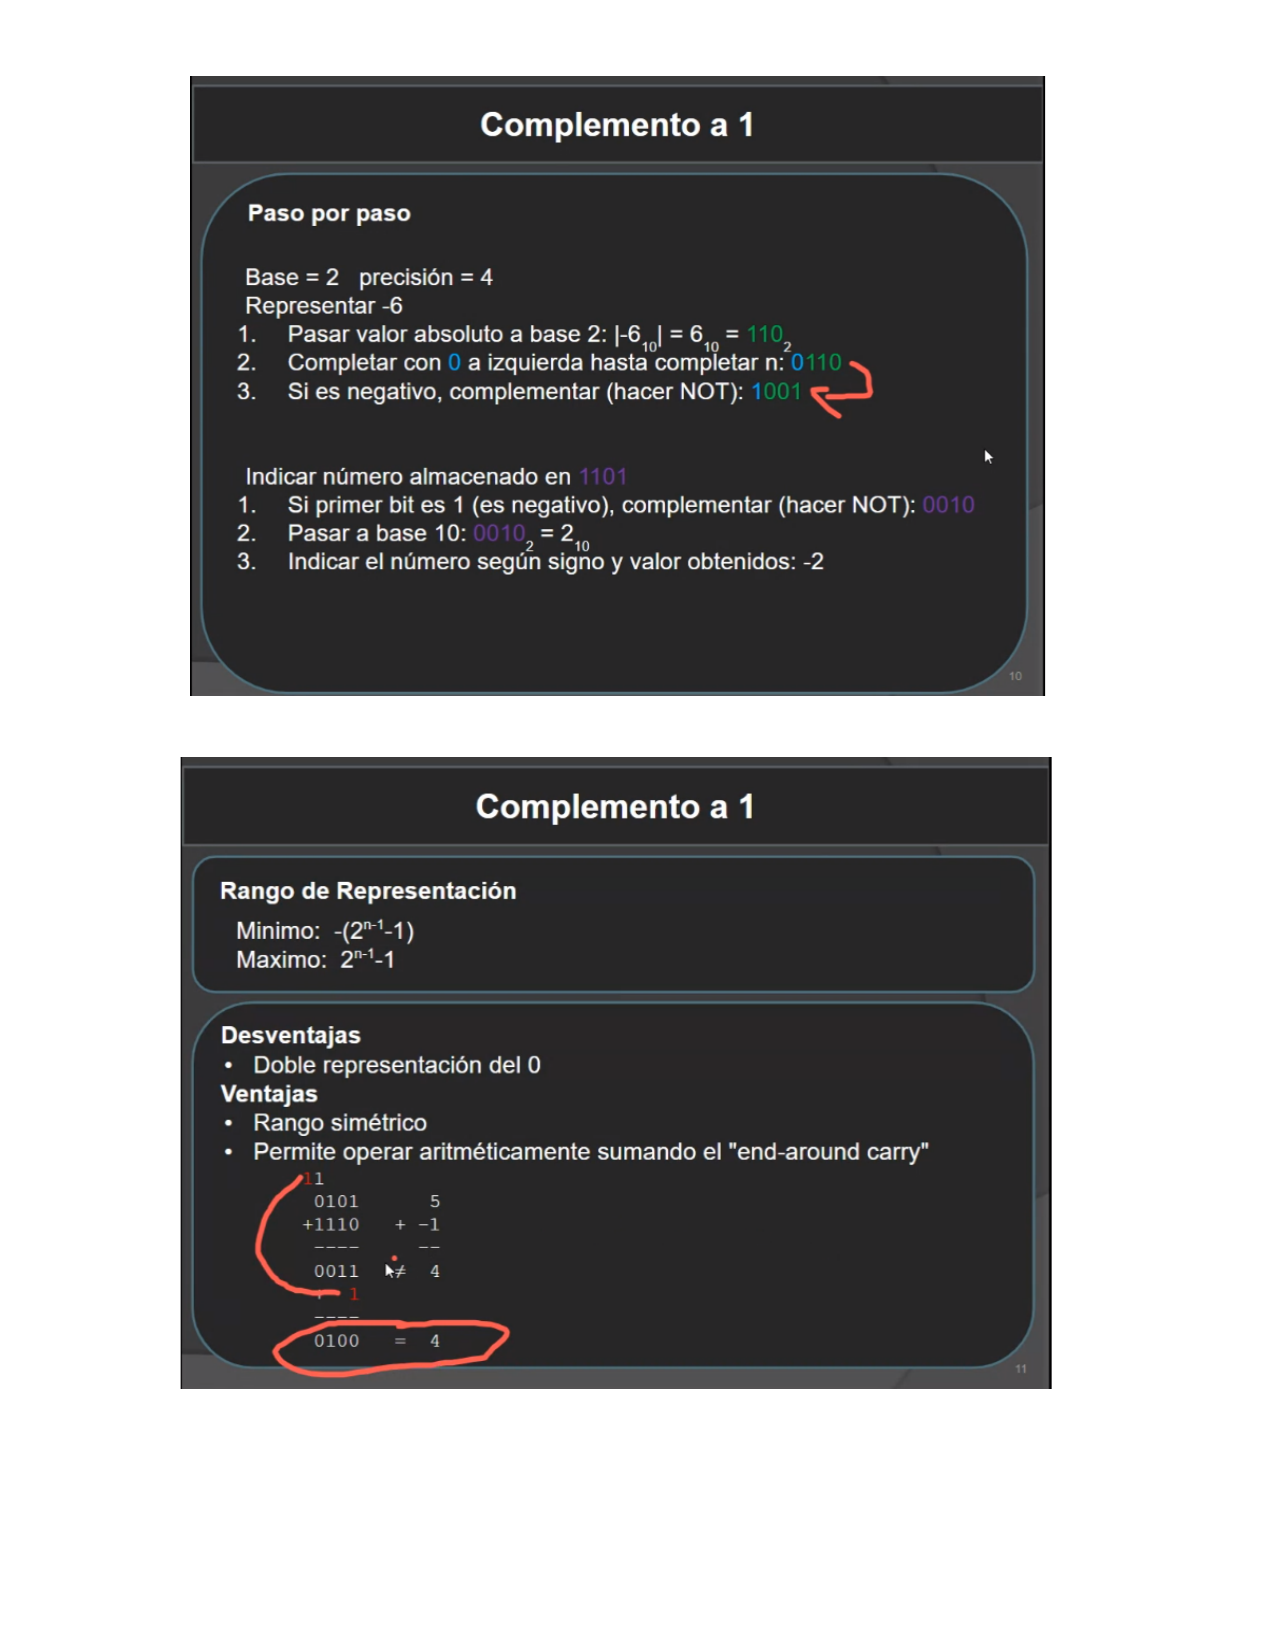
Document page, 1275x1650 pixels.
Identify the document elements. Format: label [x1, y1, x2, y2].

picture [190, 76, 1046, 696]
picture [180, 757, 1052, 1389]
